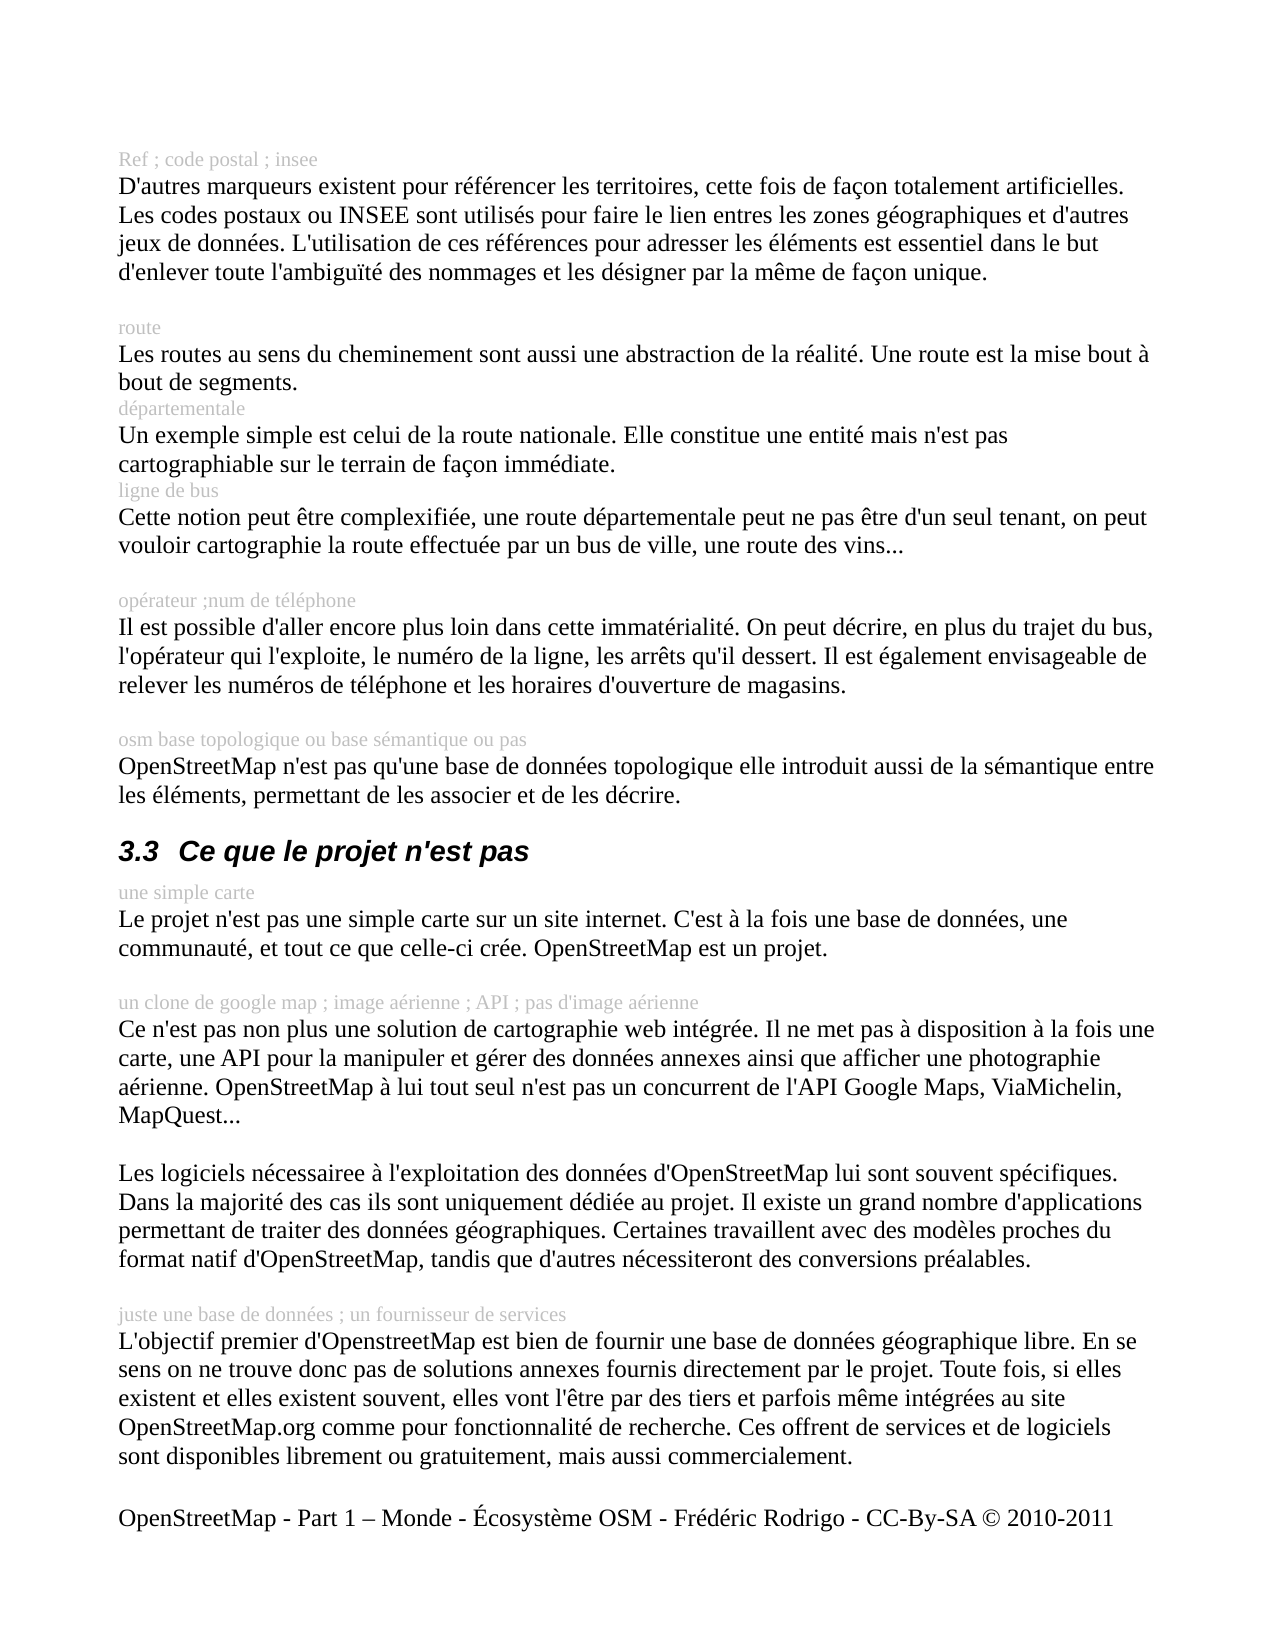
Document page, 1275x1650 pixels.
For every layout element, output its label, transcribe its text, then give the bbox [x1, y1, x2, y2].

text route [118, 315, 1157, 339]
subtitle Ce que le projet n'est pas [118, 834, 1157, 867]
text Un exemple simple est celui de la route nationale. Elle constitue une entité mais n'est pas cartographiable sur le terrain de façon immédiate. [118, 420, 1157, 478]
text Le projet n'est pas une simple carte sur un site internet. C'est à la fois une base de données, une communauté, et tout ce que celle-ci crée. OpenStreetMap est un projet. [118, 904, 1157, 961]
text osm base topologique ou base sémantique ou pas [118, 727, 1157, 751]
text départementale [118, 396, 1157, 420]
text juste une base de données ; un fournisseur de services [118, 1302, 1157, 1326]
text ligne de bus [118, 478, 1157, 502]
text Ce n'est pas non plus une solution de cartographie web intégrée. Il ne met pas à disposition à la fois une carte, une API pour la manipuler et gérer des données annexes ainsi que afficher une photographie aérienne. OpenStreetMap à lui tout seul n'est pas un concurrent de l'API Google Maps, ViaMichelin, MapQuest... [118, 1014, 1157, 1129]
text Les routes au sens du cheminement sont aussi une abstraction de la réalité. Une route est la mise bout à bout de segments. [118, 339, 1157, 396]
text Cette notion peut être complexifiée, une route départementale peut ne pas être d'un seul tenant, on peut vouloir cartographie la route effectuée par un bus de ville, une route des vins... [118, 502, 1157, 559]
text Les logiciels nécessairee à l'exploitation des données d'OpenStreetMap lui sont souvent spécifiques. Dans la majorité des cas ils sont uniquement dédiée au projet. Il existe un grand nombre d'applications permettant de traiter des données géographiques. Certaines travaillent avec des modèles proches du format natif d'OpenStreetMap, tandis que d'autres nécessiteront des conversions préalables. [118, 1158, 1157, 1273]
text OpenStreetMap n'est pas qu'une base de données topologique elle introduit aussi de la sémantique entre les éléments, permettant de les associer et de les décrire. [118, 751, 1157, 809]
text un clone de google map ; image aérienne ; API ; pas d'image aérienne [118, 990, 1157, 1014]
text L'objectif premier d'OpenstreetMap est bien de fournir une base de données géographique libre. En se sens on ne trouve donc pas de solutions annexes fournis directement par le projet. Toute fois, si elles existent et elles existent souvent, elles vont l'être par des tiers et parfois même intégrées au site OpenStreetMap.org comme pour fonctionnalité de recherche. Ces offrent de services et de logiciels sont disponibles librement ou gratuitement, mais aussi commercialement. [118, 1326, 1157, 1469]
text Il est possible d'aller encore plus loin dans cette immatérialité. On peut décrire, en plus du trajet du bus, l'opérateur qui l'exploite, le numéro de la ligne, les arrêts qu'il dessert. Il est également envisageable de relever les numéros de téléphone et les horaires d'ouverture de magasins. [118, 612, 1157, 698]
text une simple carte [118, 880, 1157, 904]
text Ref ; code postal ; insee [118, 147, 1157, 171]
text D'autres marqueurs existent pour référencer les territoires, cette fois de façon totalement artificielles. Les codes postaux ou INSEE sont utilisés pour faire le lien entres les zones géographiques et d'autres jeux de données. L'utilisation de ces références pour adresser les éléments est essentiel dans le but d'enlever toute l'ambiguïté des nommages et les désigner par la même de façon unique. [118, 171, 1157, 286]
text opérateur ;num de téléphone [118, 588, 1157, 612]
